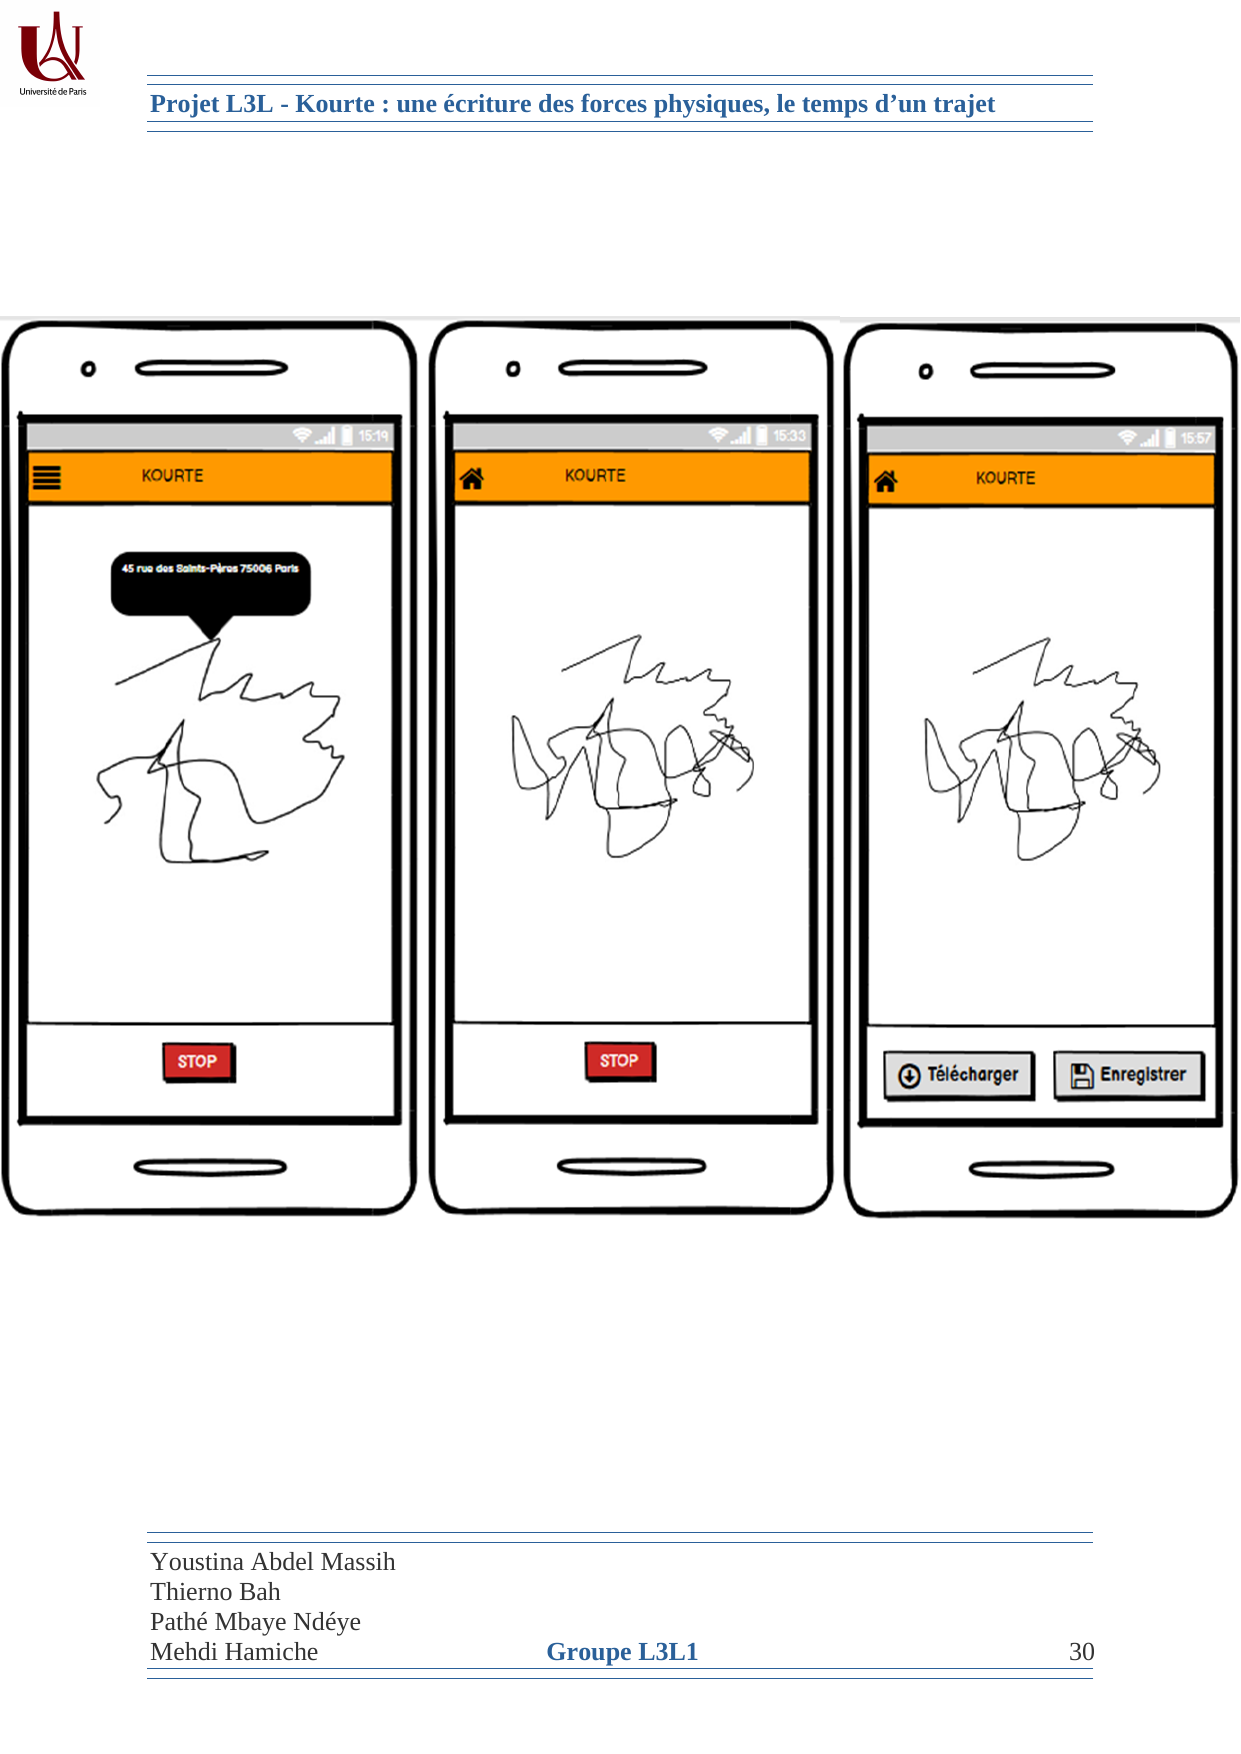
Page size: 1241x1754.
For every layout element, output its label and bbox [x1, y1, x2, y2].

picture [0, 0, 101, 107]
picture [0, 316, 1240, 1228]
